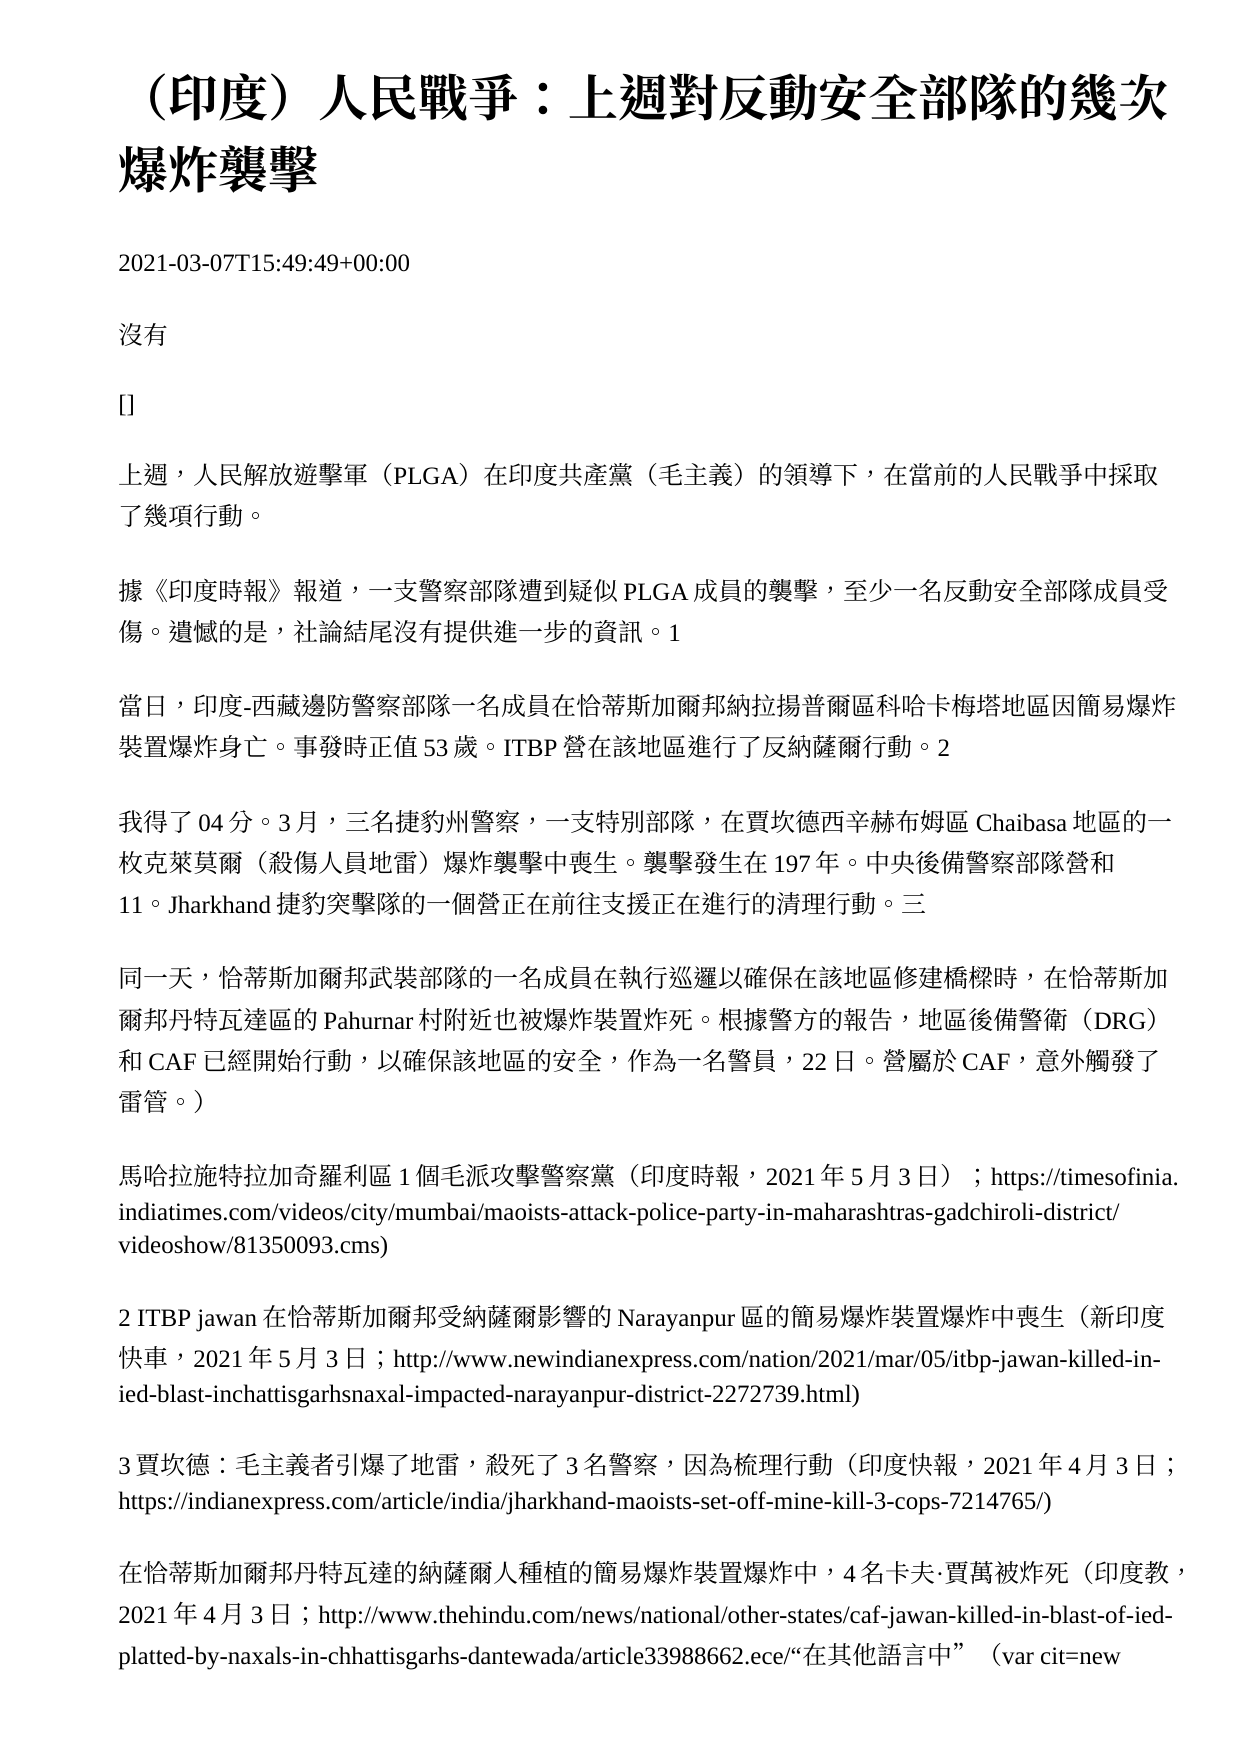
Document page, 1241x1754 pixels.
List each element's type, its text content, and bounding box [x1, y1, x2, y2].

text 2021-03-07T15:49:49+00:00 沒有 [] 上週，人民解放遊擊軍（PLGA）在印度共產黨（毛主義）的領導下，在當前的人民戰爭中採取了幾項行動。 據《印度時報》報道，一支警察部隊遭到疑似PLGA成員的襲擊，至少一名反動安全部隊成員受傷。遺憾的是，社論結尾沒有提供進一步的資訊。1 當日，印度-西藏邊防警察部隊一名成員在恰蒂斯加爾邦納拉揚普爾區科哈卡梅塔地區因簡易爆炸裝置爆炸身亡。事發時正值53歲。ITBP營在該地區進行了反納薩爾行動。2 我得了04分。3月，三名捷豹州警察，一支特別部隊，在賈坎德西辛赫布姆區Chaibasa地區的一枚克萊莫爾（殺傷人員地雷）爆炸襲擊中喪生。襲擊發生在197年。中央後備警察部隊營和11。Jharkhand捷豹突擊隊的一個營正在前往支援正在進行的清理行動。三 同一天，恰蒂斯加爾邦武裝部隊的一名成員在執行巡邏以確保在該地區修建橋樑時，在恰蒂斯加爾邦丹特瓦達區的Pahurnar村附近也被爆炸裝置炸死。根據警方的報告，地區後備警衛（DRG）和CAF已經開始行動，以確保該地區的安全，作為一名警員，22日。營屬於CAF，意外觸發了雷管。） 馬哈拉施特拉加奇羅利區1個毛派攻擊警察黨（印度時報，2021年5月3日）；https://timesofinia.indiatimes.com/videos/city/mumbai/maoists-attack-police-party-in-maharashtras-gadchiroli-district/videoshow/81350093.cms) 2 ITBP jawan在恰蒂斯加爾邦受納薩爾影響的Narayanpur區的簡易爆炸裝置爆炸中喪生（新印度快車，2021年5月3日；http://www.newindianexpress.com/nation/2021/mar/05/itbp-jawan-killed-in-ied-blast-inchattisgarhsnaxal-impacted-narayanpur-district-2272739.html) 3賈坎德：毛主義者引爆了地雷，殺死了3名警察，因為梳理行動（印度快報，2021年4月3日；https://indianexpress.com/article/india/jharkhand-maoists-set-off-mine-kill-3-cops-7214765/) 在恰蒂斯加爾邦丹特瓦達的納薩爾人種植的簡易爆炸裝置爆炸中，4名卡夫·賈萬被炸死（印度教，2021年4月3日；http://www.thehindu.com/news/national/other-states/caf-jawan-killed-in-blast-of-ied-platted-by-naxals-in-chhattisgarhs-dantewada/article33988662.ece/“在其他語言中”（var cit=new Array（“在其他語言中”，“[en]otras languas“，”（在其他語言中）“，”Dans d'autres languages“，”（在其他語言中）“；var ind=0；文件.getElementById（'Citation1'）.innerHTML=cit[ind]；change引文2（）；函式change引文2（）{incrementIndex（）文件.getElementById（'引文2'）.innerHTML=cit[ind]；文件.getElementById（‘引文1’）。樣式.不透明度= 0?文件.getElementById（‘引文2’）。樣式.不透明度=1；setTimeout（changeiction1，4000）；}函式changeiction1（）{incrementIndex（）；文件.getElementById（'引文1'）.innerHTML=cit[ind]；文件.getElementById（‘引文1’）。樣式.不透明度= 1?文件.getElementById（‘引文2’）。樣式.不透明度=0；setTimeout（changeiction2，4000）；}函式incrementIndex（）{if（indind長度。-1） {ind+；}其他{in=0；}} 德國英語西班牙語法語義大利語葡萄牙語Suchen。。。關於我們關於Nosotros Hakki薪水聯絡保安 目前來自網路自由聯盟的所有政治犯的日期大約在15日。18歲。2021年3月6日'124；06:49在網路上為所有政治犯爭取自由托馬斯·邁耶·福克：今天的監獄裡的監視電臺採訪2021年3月6日'12406:22在反法西斯行動：失業公告：人數在上升，越來越多的人繼續走上正軌！2021年3月5日'124；23:07 pm反法西斯行動'Borealis Infoblatt:出售給或從，不向所有人辭職！520202020202020204422:52222222222222222222222222222222222222222222222222222222222222222222222222222222222222222222222222222222222222222222222222222222222222222222222222-lobos sin-dysperse 2021年2月23日'124s；17:23pm新祕魯FDLP-厄瓜多：Bancartora electrorera DEL OPORTUNISMO Y DEL REVISIONISMO 2021年2月23日下午1:12417:10紅色新聞稿\35；2021年2月10日下午3:12419:11 到頂端 2021 [118, 215, 1181, 1672]
subtitle （印度）人民戰爭：上週對反動安全部隊的幾次爆炸襲擊 [118, 59, 1181, 203]
